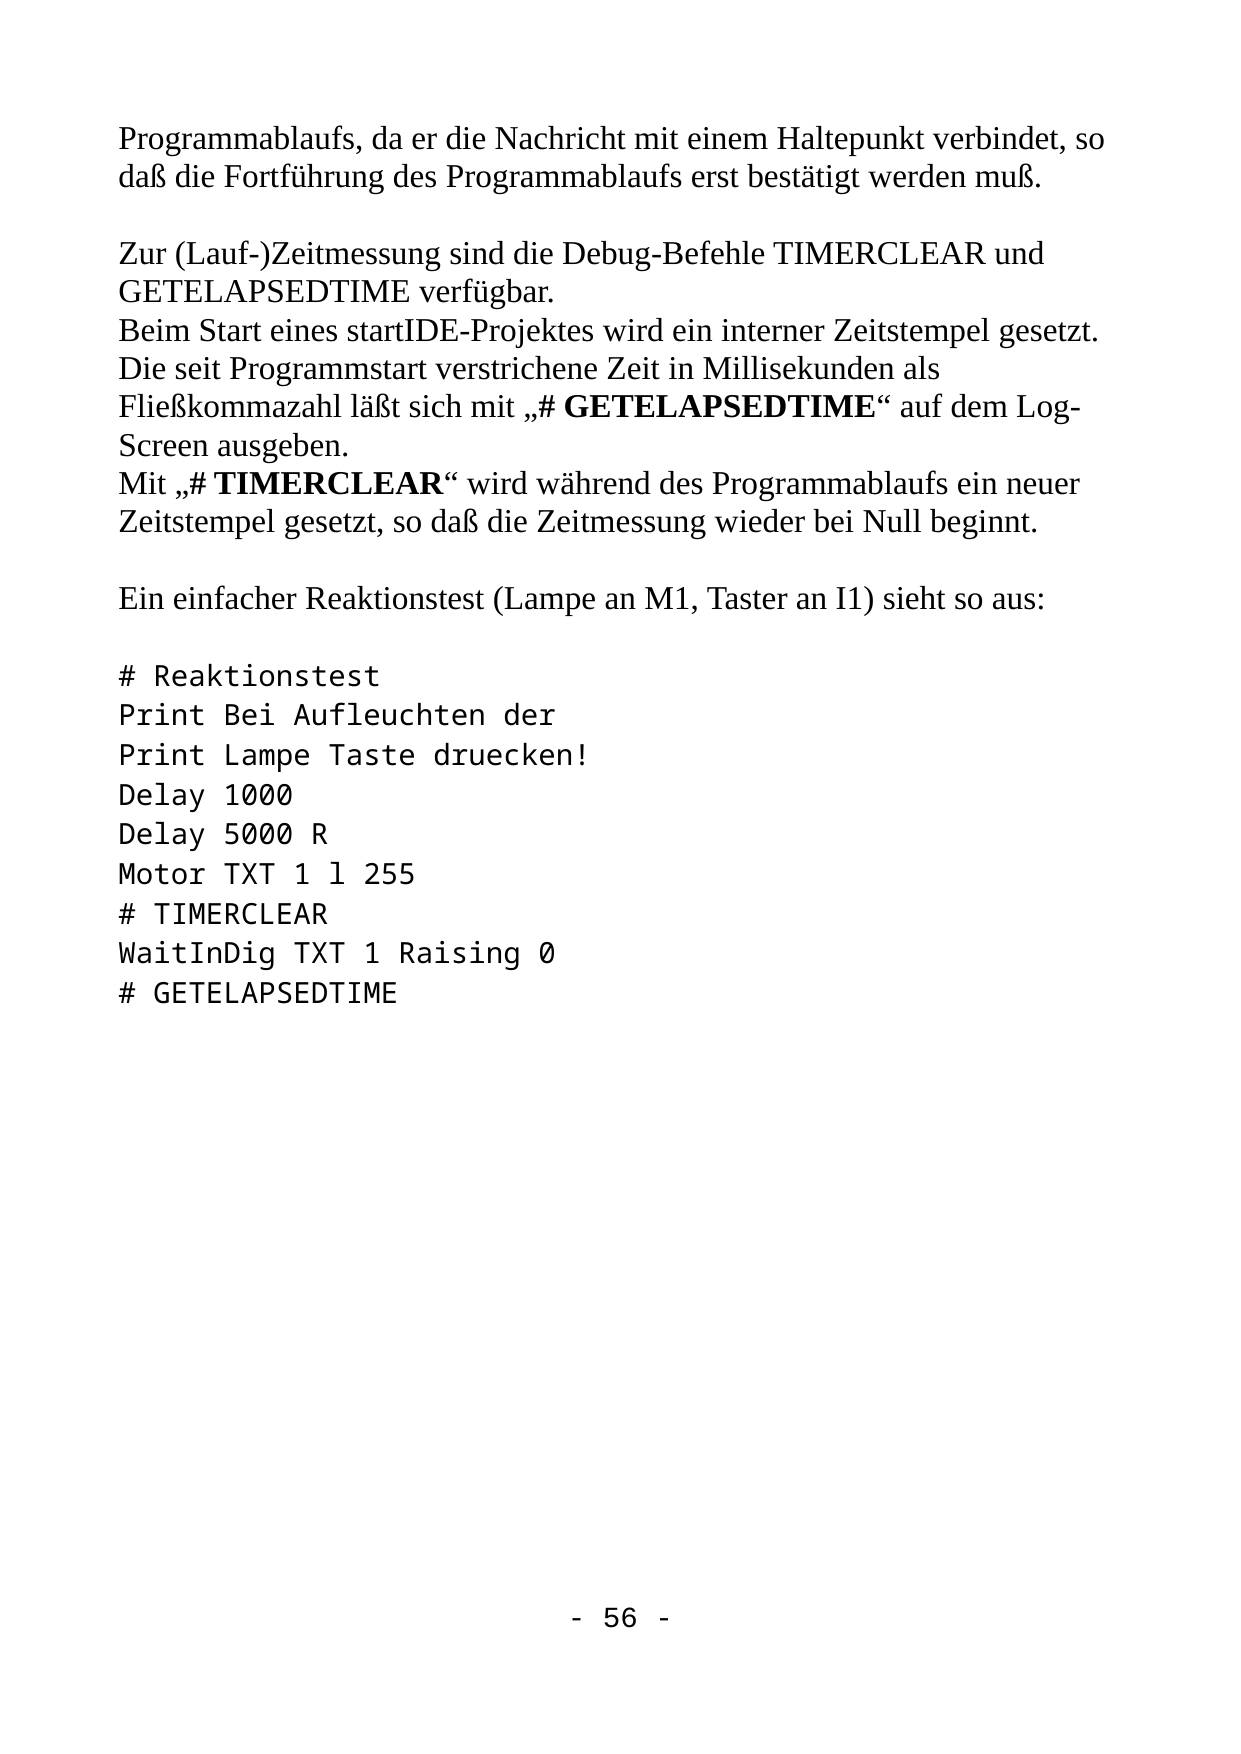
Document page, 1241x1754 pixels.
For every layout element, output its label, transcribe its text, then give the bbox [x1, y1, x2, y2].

text Programmablaufs, da er die Nachricht mit einem Haltepunkt verbindet, so daß die Fortführung des Programmablaufs erst bestätigt werden muß. [118, 118, 1122, 195]
text Beim Start eines startIDE-Projektes wird ein interner Zeitstempel gesetzt. Die seit Programmstart verstrichene Zeit in Millisekunden als Fließkommazahl läßt sich mit „# GETELAPSEDTIME“ auf dem Log-Screen ausgeben. [118, 310, 1122, 463]
text Zur (Lauf-)Zeitmessung sind die Debug-Befehle TIMERCLEAR und GETELAPSEDTIME verfügbar. [118, 233, 1122, 310]
text Ein einfacher Reaktionstest (Lampe an M1, Taster an I1) sieht so aus: [118, 578, 1122, 616]
text # Reaktionstest Print Bei Aufleuchten der Print Lampe Taste druecken! Delay 1000 Delay 5000 R Motor TXT 1 l 255 # TIMERCLEAR WaitInDig TXT 1 Raising 0 # GETELAPSEDTIME [118, 655, 1122, 1057]
text Mit „# TIMERCLEAR“ wird während des Programmablaufs ein neuer Zeitstempel gesetzt, so daß die Zeitmessung wieder bei Null beginnt. [118, 463, 1122, 540]
